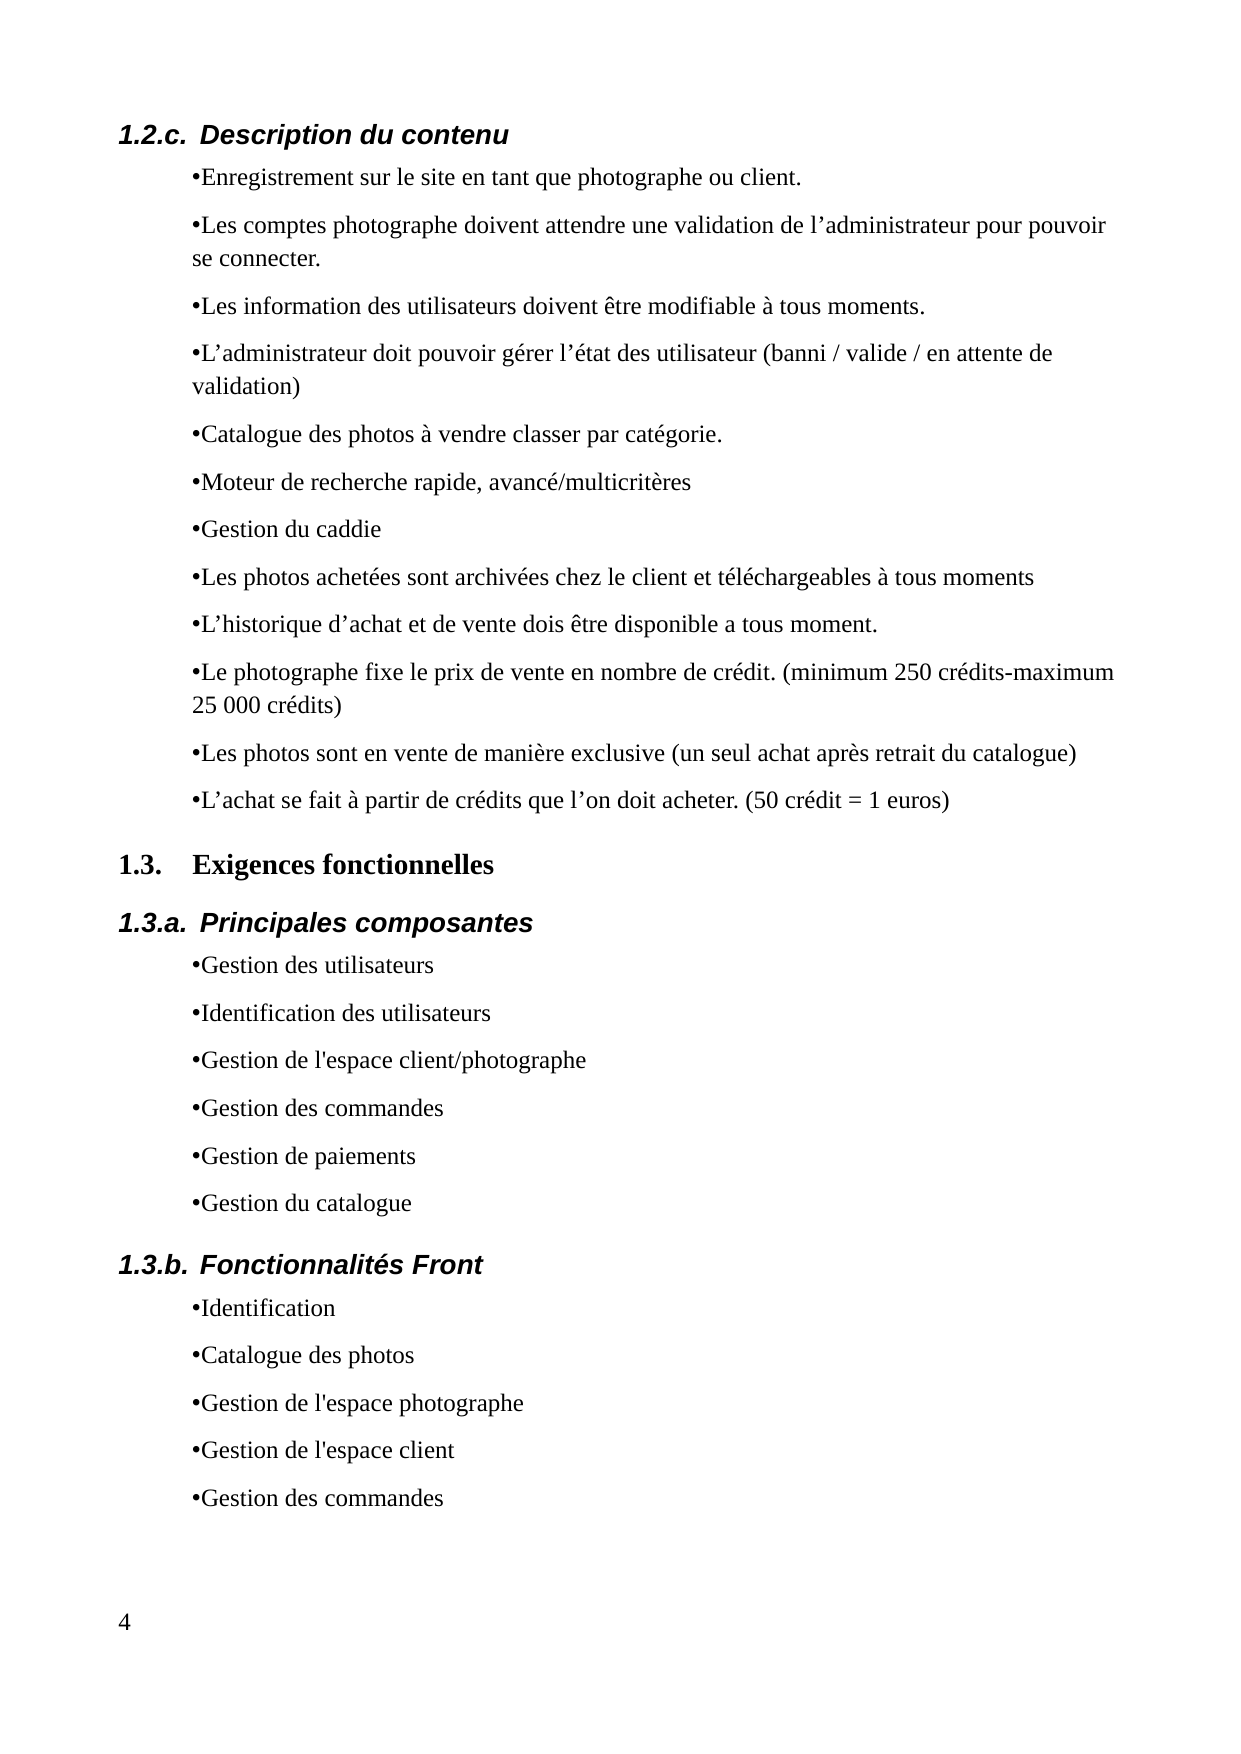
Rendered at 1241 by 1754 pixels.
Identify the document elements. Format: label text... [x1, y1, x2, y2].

list Le photographe fixe le prix de vente en nombre de crédit. (minimum 250 crédits-maximum 25 000 crédits) [118, 657, 1122, 719]
list Gestion de l'espace client [118, 1436, 1122, 1464]
list L’administrateur doit pouvoir gérer l’état des utilisateur (banni / valide / en attente de validation) [118, 338, 1122, 400]
list Gestion des utilisateurs [118, 950, 1122, 979]
list Gestion des commandes [118, 1093, 1122, 1122]
list Identification [118, 1293, 1122, 1322]
list Les photos achetées sont archivées chez le client et téléchargeables à tous moments [118, 562, 1122, 591]
list Enregistrement sur le site en tant que photographe ou client. [118, 162, 1122, 191]
list Les comptes photographe doivent attendre une validation de l’administrateur pour pouvoir se connecter. [118, 210, 1122, 272]
subtitle Description du contenu [118, 118, 1122, 150]
list Les photos sont en vente de manière exclusive (un seul achat après retrait du catalogue) [118, 738, 1122, 766]
subtitle Fonctionnalités Front [118, 1248, 1122, 1280]
list Gestion de paiements [118, 1141, 1122, 1169]
list Gestion des commandes [118, 1483, 1122, 1512]
list Catalogue des photos [118, 1340, 1122, 1369]
subtitle Principales composantes [118, 906, 1122, 938]
list Identification des utilisateurs [118, 998, 1122, 1027]
list Catalogue des photos à vendre classer par catégorie. [118, 419, 1122, 448]
list Gestion du caddie [118, 514, 1122, 543]
list Gestion de l'espace client/photographe [118, 1046, 1122, 1074]
list L’historique d’achat et de vente dois être disponible a tous moment. [118, 609, 1122, 638]
list Moteur de recherche rapide, avancé/multicritères [118, 467, 1122, 495]
list L’achat se fait à partir de crédits que l’on doit acheter. (50 crédit = 1 euros) [118, 785, 1122, 814]
list Les information des utilisateurs doivent être modifiable à tous moments. [118, 291, 1122, 319]
subtitle Exigences fonctionnelles [118, 847, 1122, 881]
list Gestion de l'espace photographe [118, 1388, 1122, 1417]
list Gestion du catalogue [118, 1188, 1122, 1217]
